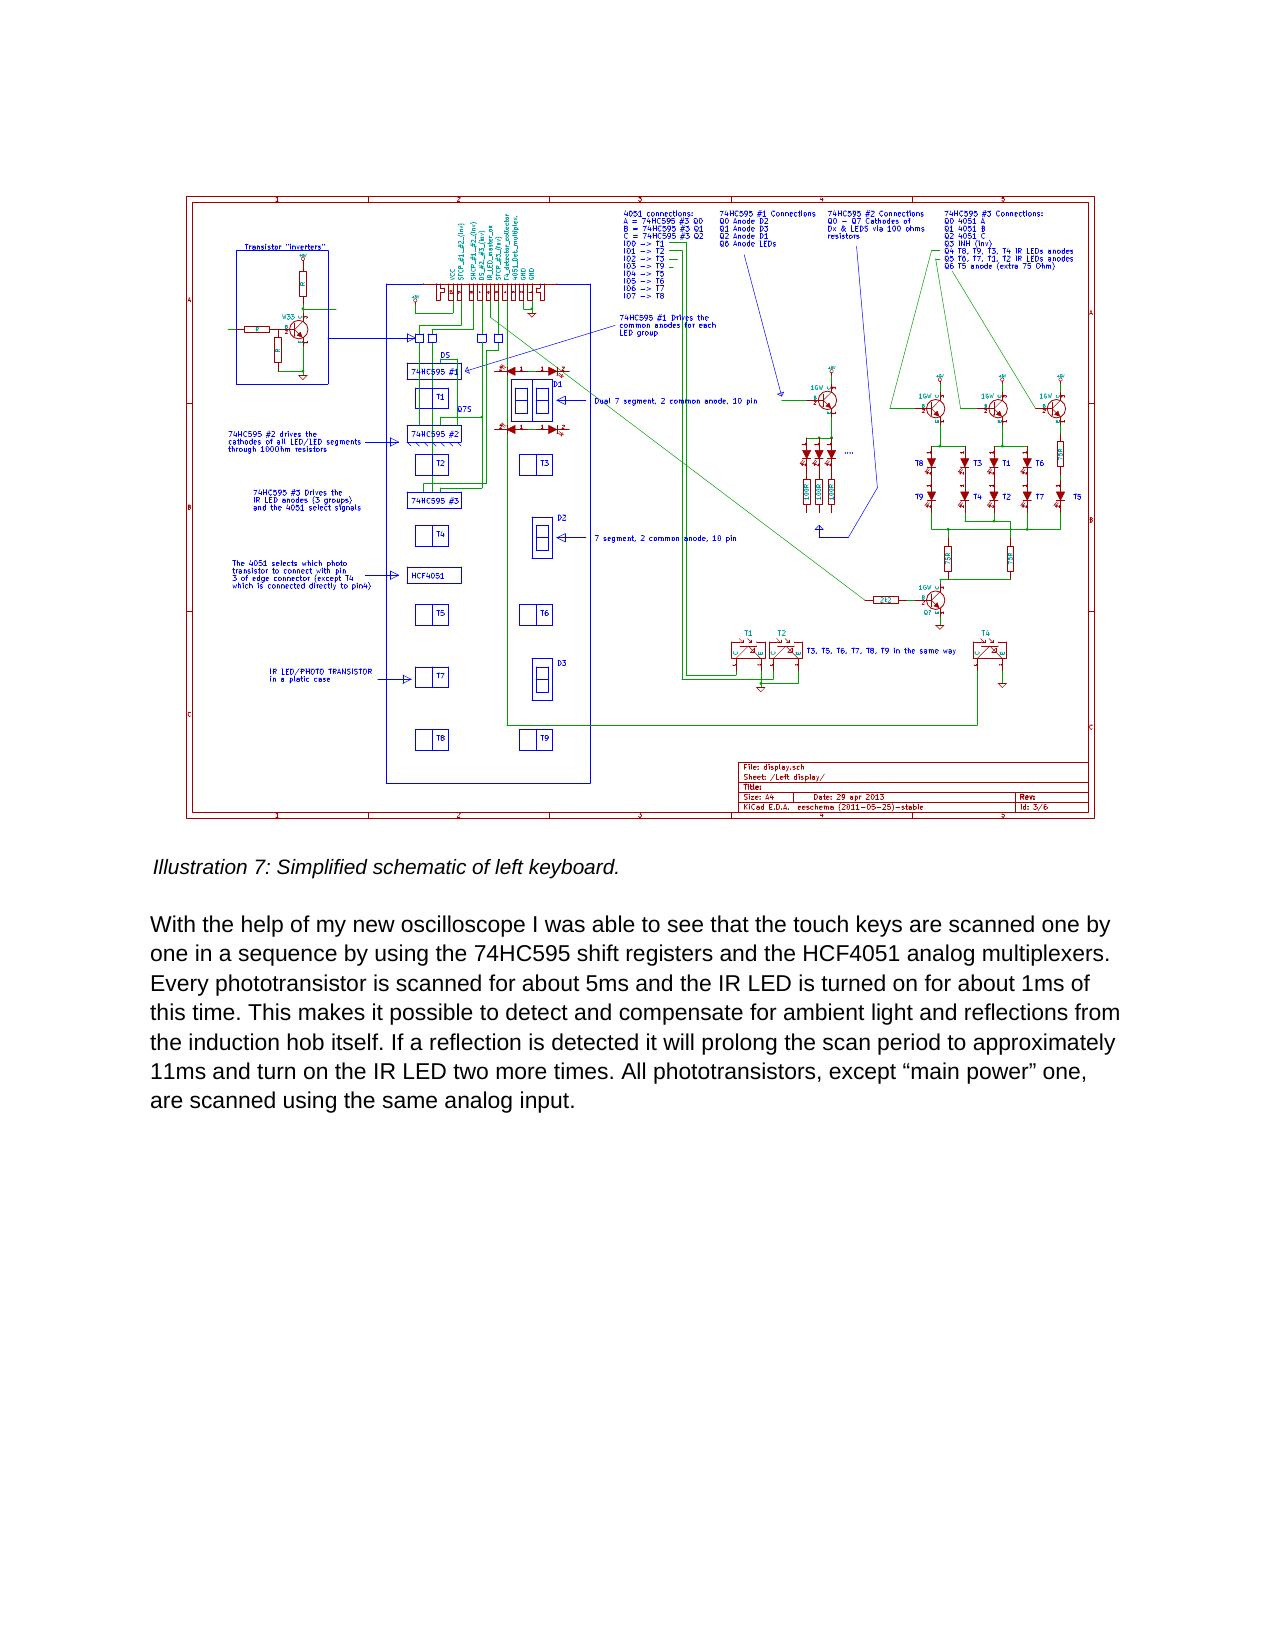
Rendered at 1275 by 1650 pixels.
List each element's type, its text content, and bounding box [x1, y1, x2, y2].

text With the help of my new oscilloscope I was able to see that the touch keys are scanned one by one in a sequence by using the 74HC595 shift registers and the HCF4051 analog multiplexers. Every phototransistor is scanned for about 5ms and the IR LED is turned on for about 1ms of this time. This makes it possible to detect and compensate for ambient light and reflections from the induction hob itself. If a reflection is detected it will prolong the scan period to approximately 11ms and turn on the IR LED two more times. All phototransistors, except “main power” one, are scanned using the same analog input. [150, 912, 1125, 1113]
text Illustration 7: Simplified schematic of left keyboard. [153, 162, 1128, 878]
